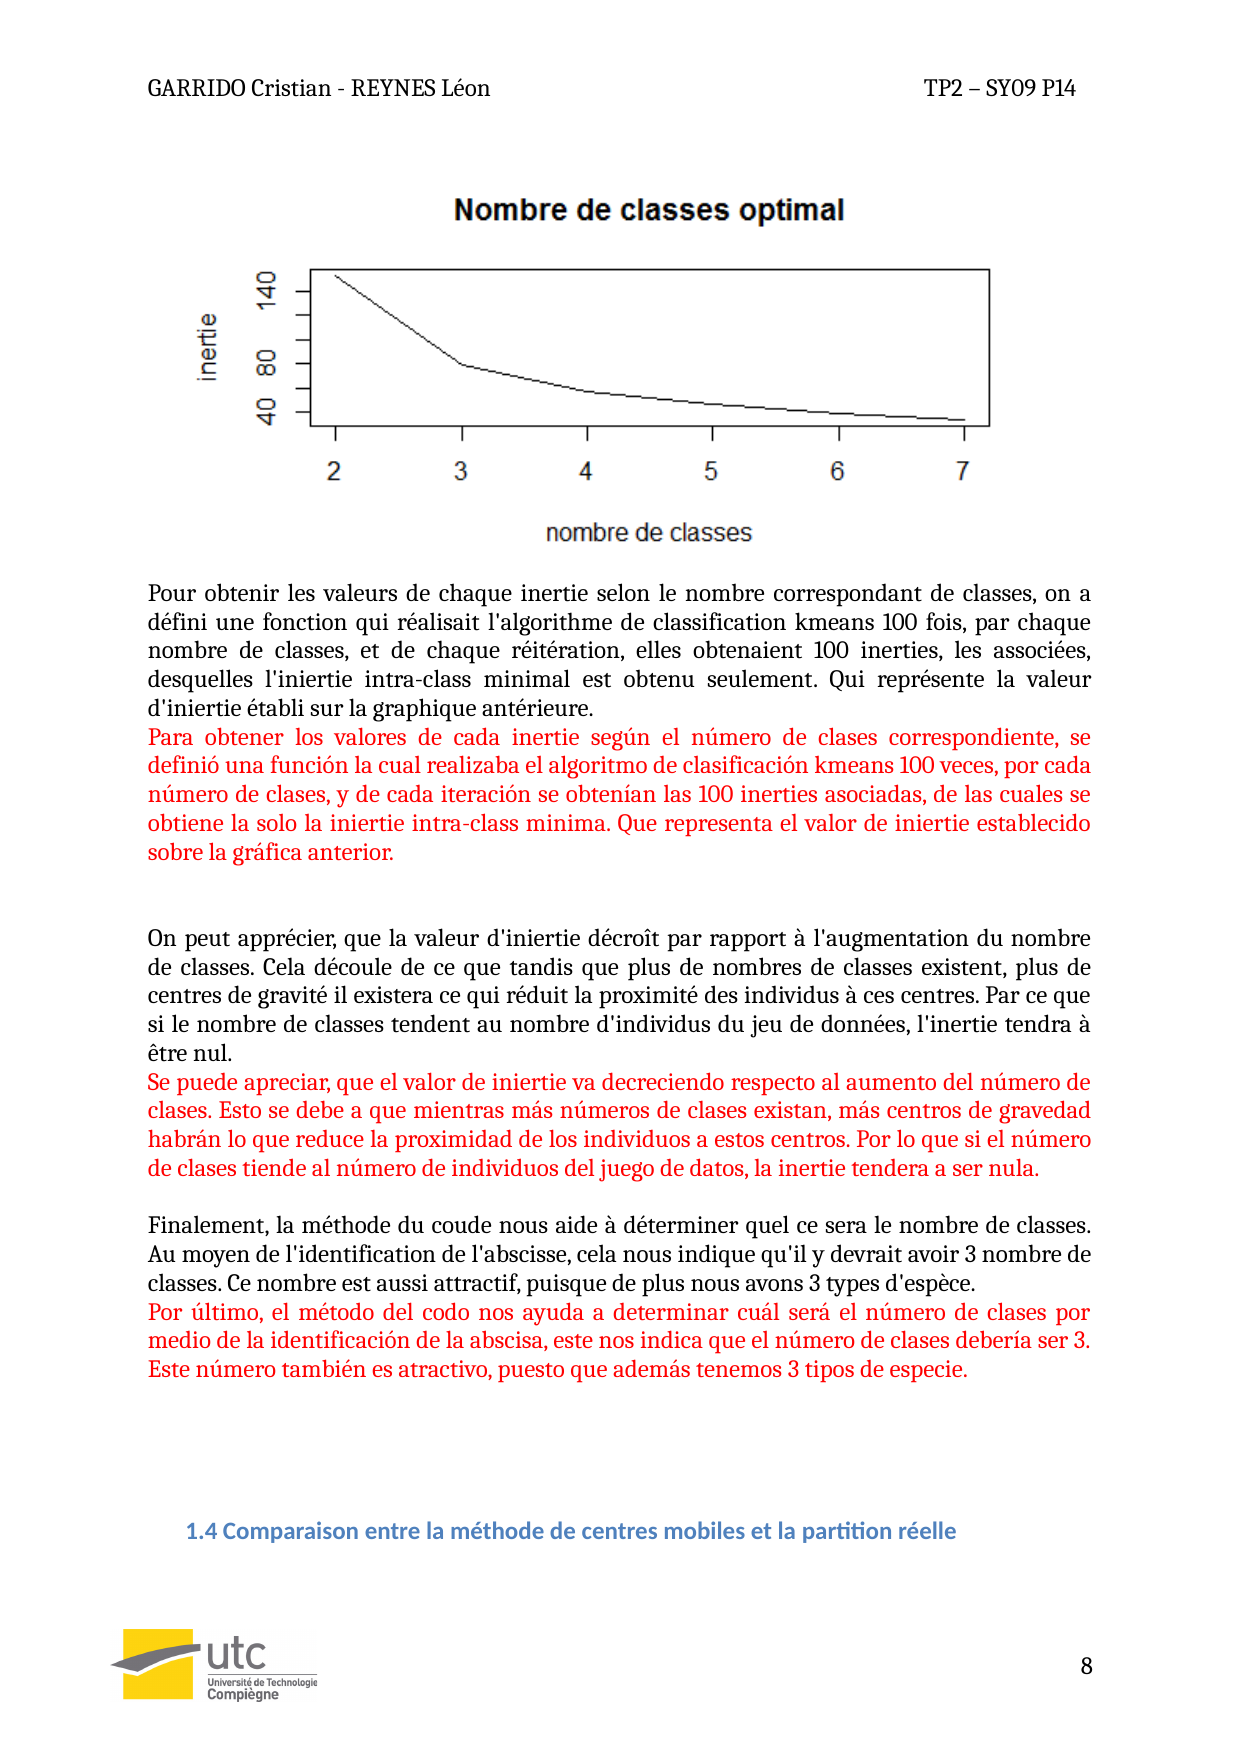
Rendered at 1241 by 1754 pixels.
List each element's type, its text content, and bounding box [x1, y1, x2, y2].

picture [188, 147, 1053, 579]
text On peut apprécier, que la valeur d'iniertie décroît par rapport à l'augmentation du nombre de classes. Cela découle de ce que tandis que plus de nombres de classes existent, plus de centres de gravité il existera ce qui réduit la proximité des individus à ces centres. Par ce que si le nombre de classes tendent au nombre d'individus du jeu de données, l'inertie tendra à être nul. [148, 924, 1093, 1068]
picture [110, 1629, 318, 1702]
text Se puede apreciar, que el valor de iniertie va decreciendo respecto al aumento del número de clases. Esto se debe a que mientras más números de clases existan, más centros de gravedad habrán lo que reduce la proximidad de los individuos a estos centros. Por lo que si el número de clases tiende al número de individuos del juego de datos, la inertie tendera a ser nula. [148, 1068, 1093, 1183]
text Pour obtenir les valeurs de chaque inertie selon le nombre correspondant de classes, on a défini une fonction qui réalisait l'algorithme de classification kmeans 100 fois, par chaque nombre de classes, et de chaque réitération, elles obtenaient 100 inerties, les associées, desquelles l'iniertie intra-class minimal est obtenu seulement. Qui représente la valeur d'iniertie établi sur la graphique antérieure. [148, 579, 1093, 723]
subtitle Comparaison entre la méthode de centres mobiles et la partition réelle [185, 1515, 1093, 1546]
text Para obtener los valores de cada inertie según el número de clases correspondiente, se definió una función la cual realizaba el algoritmo de clasificación kmeans 100 veces, por cada número de clases, y de cada iteración se obtenían las 100 inerties asociadas, de las cuales se obtiene la solo la iniertie intra-class minima. Que representa el valor de iniertie establecido sobre la gráfica anterior. [148, 723, 1093, 866]
text Por último, el método del codo nos ayuda a determinar cuál será el número de clases por medio de la identificación de la abscisa, este nos indica que el número de clases debería ser 3. Este número también es atractivo, puesto que además tenemos 3 tipos de especie. [148, 1298, 1093, 1384]
text Finalement, la méthode du coude nous aide à déterminer quel ce sera le nombre de classes. Au moyen de l'identification de l'abscisse, cela nous indique qu'il y devrait avoir 3 nombre de classes. Ce nombre est aussi attractif, puisque de plus nous avons 3 types d'espèce. [148, 1211, 1093, 1298]
